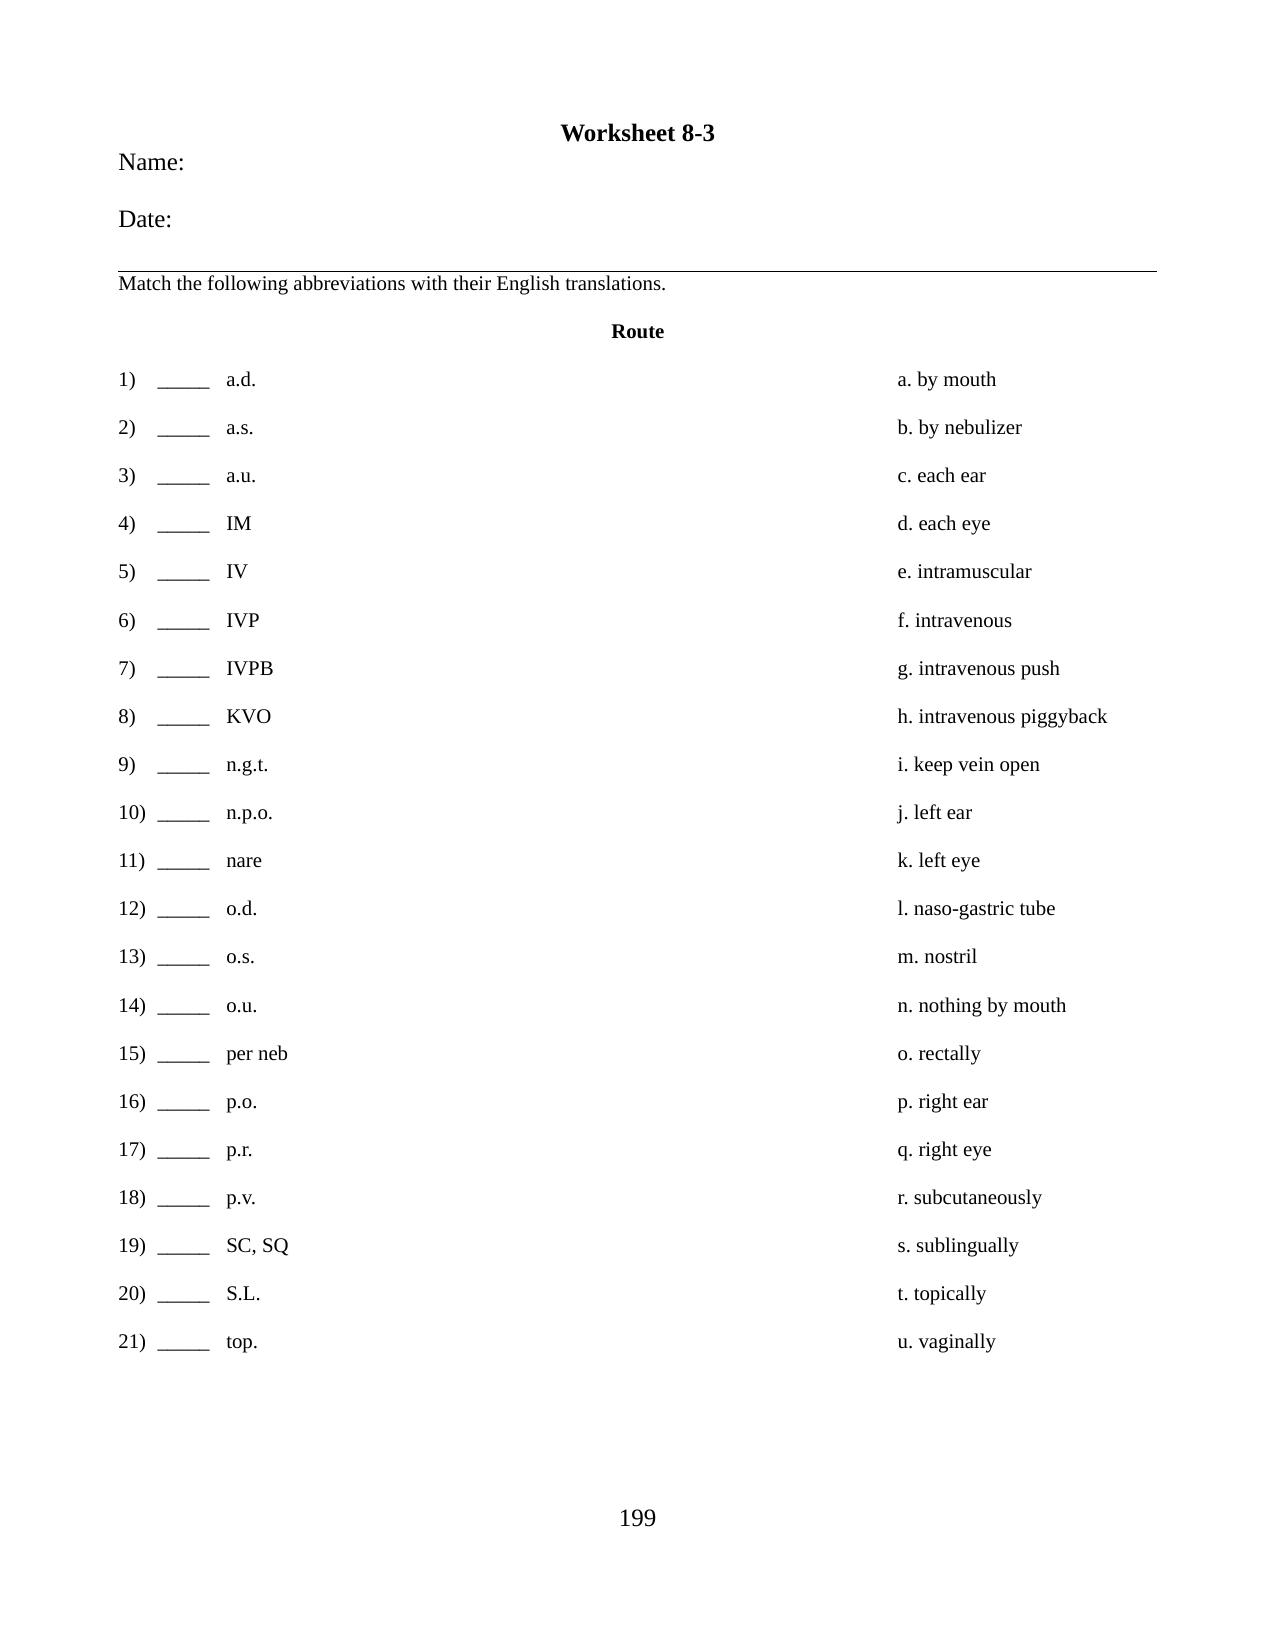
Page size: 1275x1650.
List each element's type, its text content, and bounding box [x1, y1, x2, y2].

table_cell 9) [118, 752, 157, 800]
table_cell _____ [157, 1330, 226, 1378]
table_cell o.d. [226, 896, 897, 944]
table_cell a.u. [226, 463, 897, 511]
table_cell _____ [157, 1233, 226, 1281]
table_cell h. intravenous piggyback [898, 704, 1157, 752]
table_cell _____ [157, 896, 226, 944]
table_cell b. by nebulizer [898, 415, 1157, 463]
table_cell n.p.o. [226, 800, 897, 848]
table_cell _____ [157, 463, 226, 511]
table_cell t. topically [898, 1281, 1157, 1329]
table_cell 8) [118, 704, 157, 752]
table_cell IVP [226, 608, 897, 656]
table_cell _____ [157, 1185, 226, 1233]
table_cell 12) [118, 896, 157, 944]
table_cell IVPB [226, 656, 897, 704]
table_cell nare [226, 848, 897, 896]
table_cell 20) [118, 1281, 157, 1329]
table_cell 19) [118, 1233, 157, 1281]
table_cell _____ [157, 656, 226, 704]
table_cell 14) [118, 993, 157, 1041]
table_cell 15) [118, 1041, 157, 1089]
table_cell u. vaginally [898, 1330, 1157, 1378]
table_cell _____ [157, 608, 226, 656]
table_cell 5) [118, 560, 157, 608]
text Worksheet 8-3 [118, 118, 1157, 147]
table_cell a.s. [226, 415, 897, 463]
table_cell 2) [118, 415, 157, 463]
table_cell S.L. [226, 1281, 897, 1329]
table_cell p.o. [226, 1089, 897, 1137]
table_cell _____ [157, 1137, 226, 1185]
table_cell q. right eye [898, 1137, 1157, 1185]
table_cell n.g.t. [226, 752, 897, 800]
table_cell k. left eye [898, 848, 1157, 896]
table_cell _____ [157, 704, 226, 752]
table_cell p. right ear [898, 1089, 1157, 1137]
table_cell 10) [118, 800, 157, 848]
text Date: [118, 204, 1157, 233]
table_cell top. [226, 1330, 897, 1378]
table_cell SC, SQ [226, 1233, 897, 1281]
table_cell _____ [157, 1041, 226, 1089]
table_cell c. each ear [898, 463, 1157, 511]
table_cell 18) [118, 1185, 157, 1233]
table_header _____ [157, 367, 226, 415]
table_cell _____ [157, 945, 226, 993]
table_cell _____ [157, 560, 226, 608]
table_cell 13) [118, 945, 157, 993]
text Name: [118, 147, 1157, 176]
table_cell d. each eye [898, 511, 1157, 559]
table_header a.d. [226, 367, 897, 415]
table_cell s. sublingually [898, 1233, 1157, 1281]
table_cell _____ [157, 1089, 226, 1137]
table_cell 11) [118, 848, 157, 896]
table_cell o.s. [226, 945, 897, 993]
table_cell _____ [157, 752, 226, 800]
text Route [118, 319, 1157, 343]
table_cell j. left ear [898, 800, 1157, 848]
text Match the following abbreviations with their English translations. [118, 272, 1157, 295]
table_cell l. naso-gastric tube [898, 896, 1157, 944]
table_cell per neb [226, 1041, 897, 1089]
table_cell m. nostril [898, 945, 1157, 993]
table_cell f. intravenous [898, 608, 1157, 656]
table_cell n. nothing by mouth [898, 993, 1157, 1041]
table_header 1) [118, 367, 157, 415]
table_cell r. subcutaneously [898, 1185, 1157, 1233]
table_cell g. intravenous push [898, 656, 1157, 704]
table_cell 16) [118, 1089, 157, 1137]
table_cell 7) [118, 656, 157, 704]
table_cell 21) [118, 1330, 157, 1378]
table_cell e. intramuscular [898, 560, 1157, 608]
table_cell _____ [157, 800, 226, 848]
table_cell _____ [157, 993, 226, 1041]
table_cell 6) [118, 608, 157, 656]
table_cell 17) [118, 1137, 157, 1185]
table_cell o. rectally [898, 1041, 1157, 1089]
table_header a. by mouth [898, 367, 1157, 415]
table_cell _____ [157, 848, 226, 896]
table_cell o.u. [226, 993, 897, 1041]
table_cell KVO [226, 704, 897, 752]
table_cell i. keep vein open [898, 752, 1157, 800]
table_cell _____ [157, 1281, 226, 1329]
table_cell 4) [118, 511, 157, 559]
table_cell _____ [157, 511, 226, 559]
table_cell _____ [157, 415, 226, 463]
table_cell p.r. [226, 1137, 897, 1185]
table_cell IM [226, 511, 897, 559]
table_cell p.v. [226, 1185, 897, 1233]
table_cell 3) [118, 463, 157, 511]
table_cell IV [226, 560, 897, 608]
